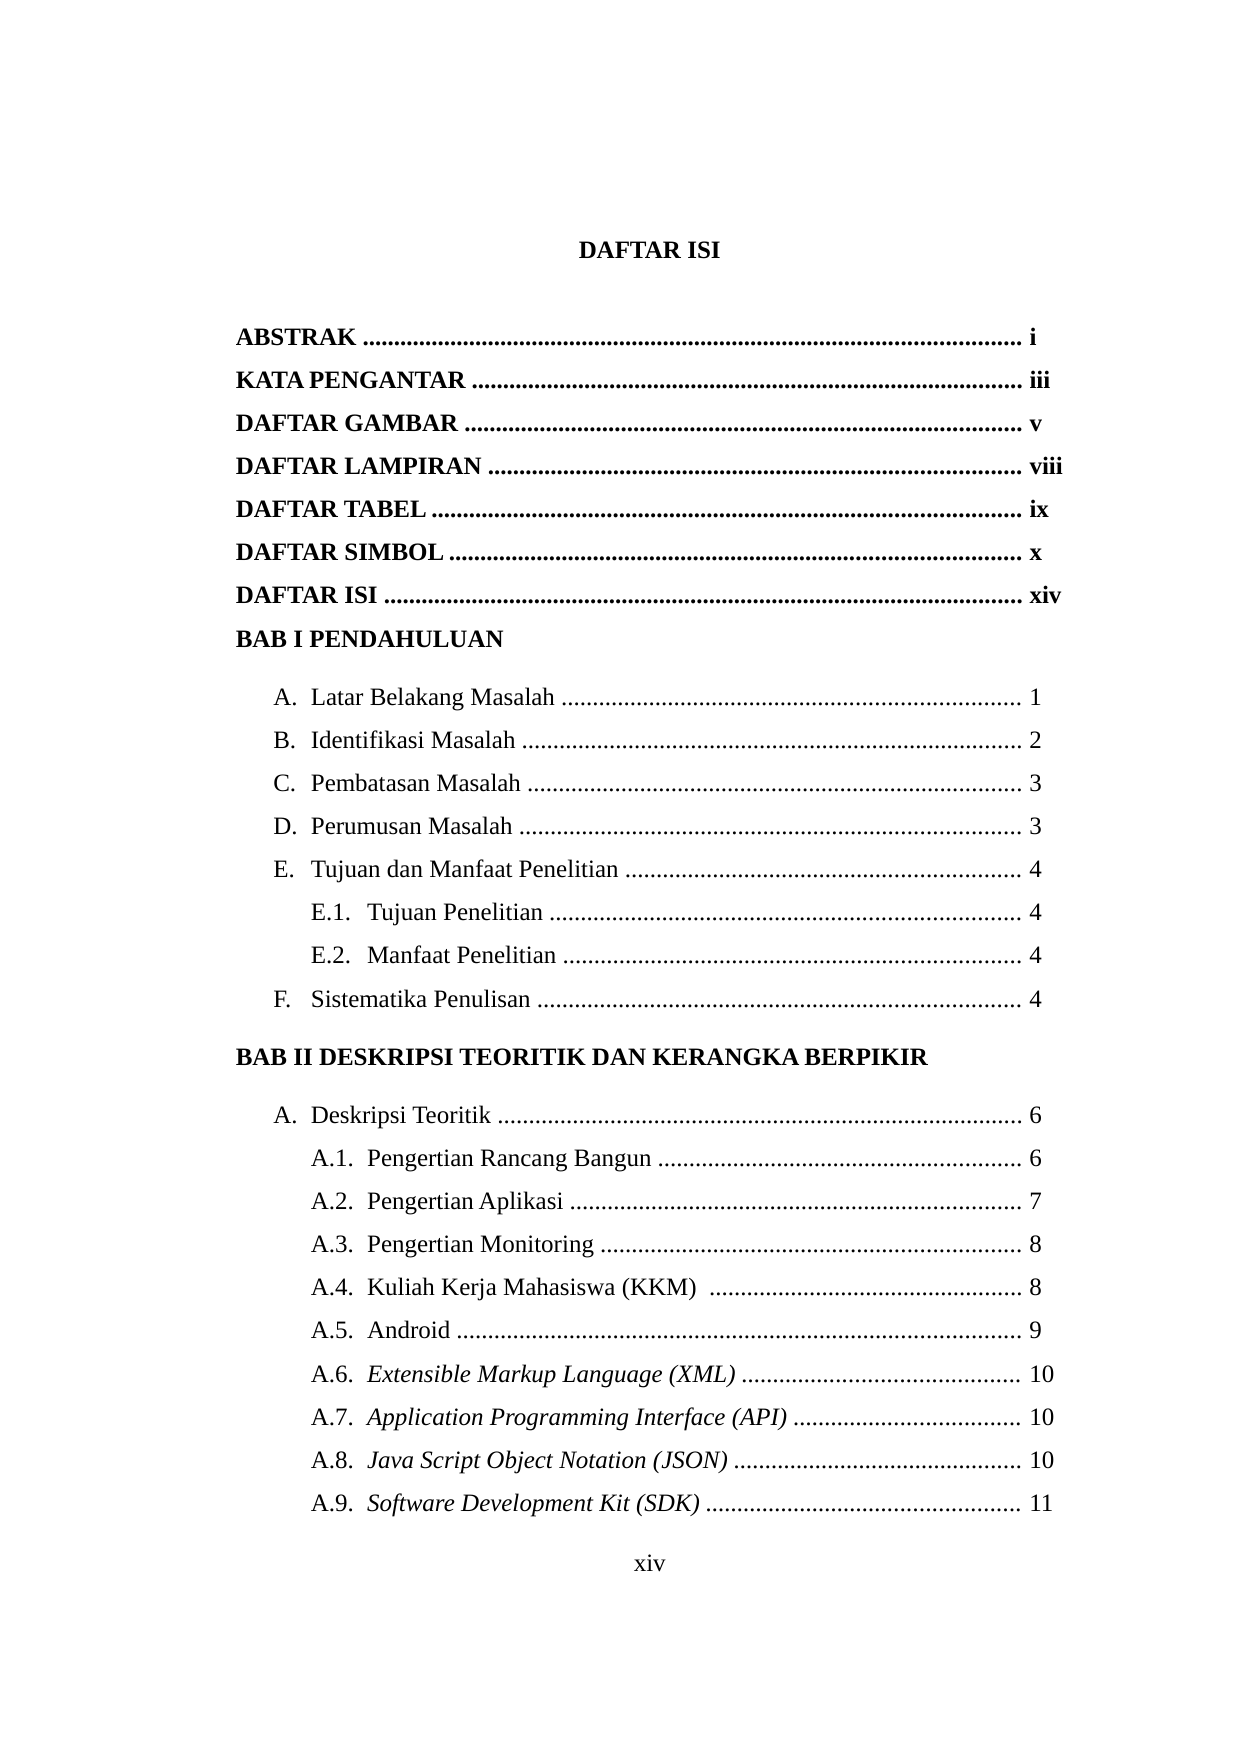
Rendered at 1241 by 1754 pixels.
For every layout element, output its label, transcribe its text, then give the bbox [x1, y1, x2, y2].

list Latar Belakang Masalah 1 [273, 682, 1063, 711]
list Deskripsi Teoritik 6 [273, 1100, 1063, 1129]
list Perumusan Masalah 3 [273, 811, 1063, 840]
text DAFTAR ISI [236, 236, 1063, 264]
list Pengertian Rancang Bangun 6 [311, 1143, 1063, 1172]
text DAFTAR TABEL ix [236, 494, 1063, 523]
list Tujuan Penelitian 4 [311, 897, 1063, 926]
text KATA PENGANTAR iii [236, 365, 1063, 394]
list Kuliah Kerja Mahasiswa (KKM) 8 [311, 1272, 1063, 1301]
list Tujuan dan Manfaat Penelitian 4 [273, 854, 1063, 883]
list Software Development Kit (SDK) 11 [311, 1488, 1063, 1517]
list Java Script Object Notation (JSON) 10 [311, 1445, 1063, 1474]
list Pengertian Aplikasi 7 [311, 1186, 1063, 1215]
list Pembatasan Masalah 3 [273, 768, 1063, 797]
text BAB I PENDAHULUAN [236, 624, 1063, 652]
list Sistematika Penulisan 4 [273, 984, 1063, 1012]
text ABSTRAK i [236, 322, 1063, 351]
list Application Programming Interface (API) 10 [311, 1402, 1063, 1431]
list BAB II DESKRIPSI TEORITIK DAN KERANGKA BERPIKIR [236, 1042, 1063, 1071]
list Pengertian Monitoring 8 [311, 1229, 1063, 1258]
list Extensible Markup Language (XML) 10 [311, 1359, 1063, 1387]
list Android 9 [311, 1316, 1063, 1344]
text DAFTAR LAMPIRAN viii [236, 451, 1063, 480]
list Identifikasi Masalah 2 [273, 725, 1063, 754]
text DAFTAR SIMBOL x [236, 537, 1063, 566]
text DAFTAR ISI xiv [236, 581, 1063, 609]
text DAFTAR GAMBAR v [236, 408, 1063, 437]
list Manfaat Penelitian 4 [311, 941, 1063, 969]
